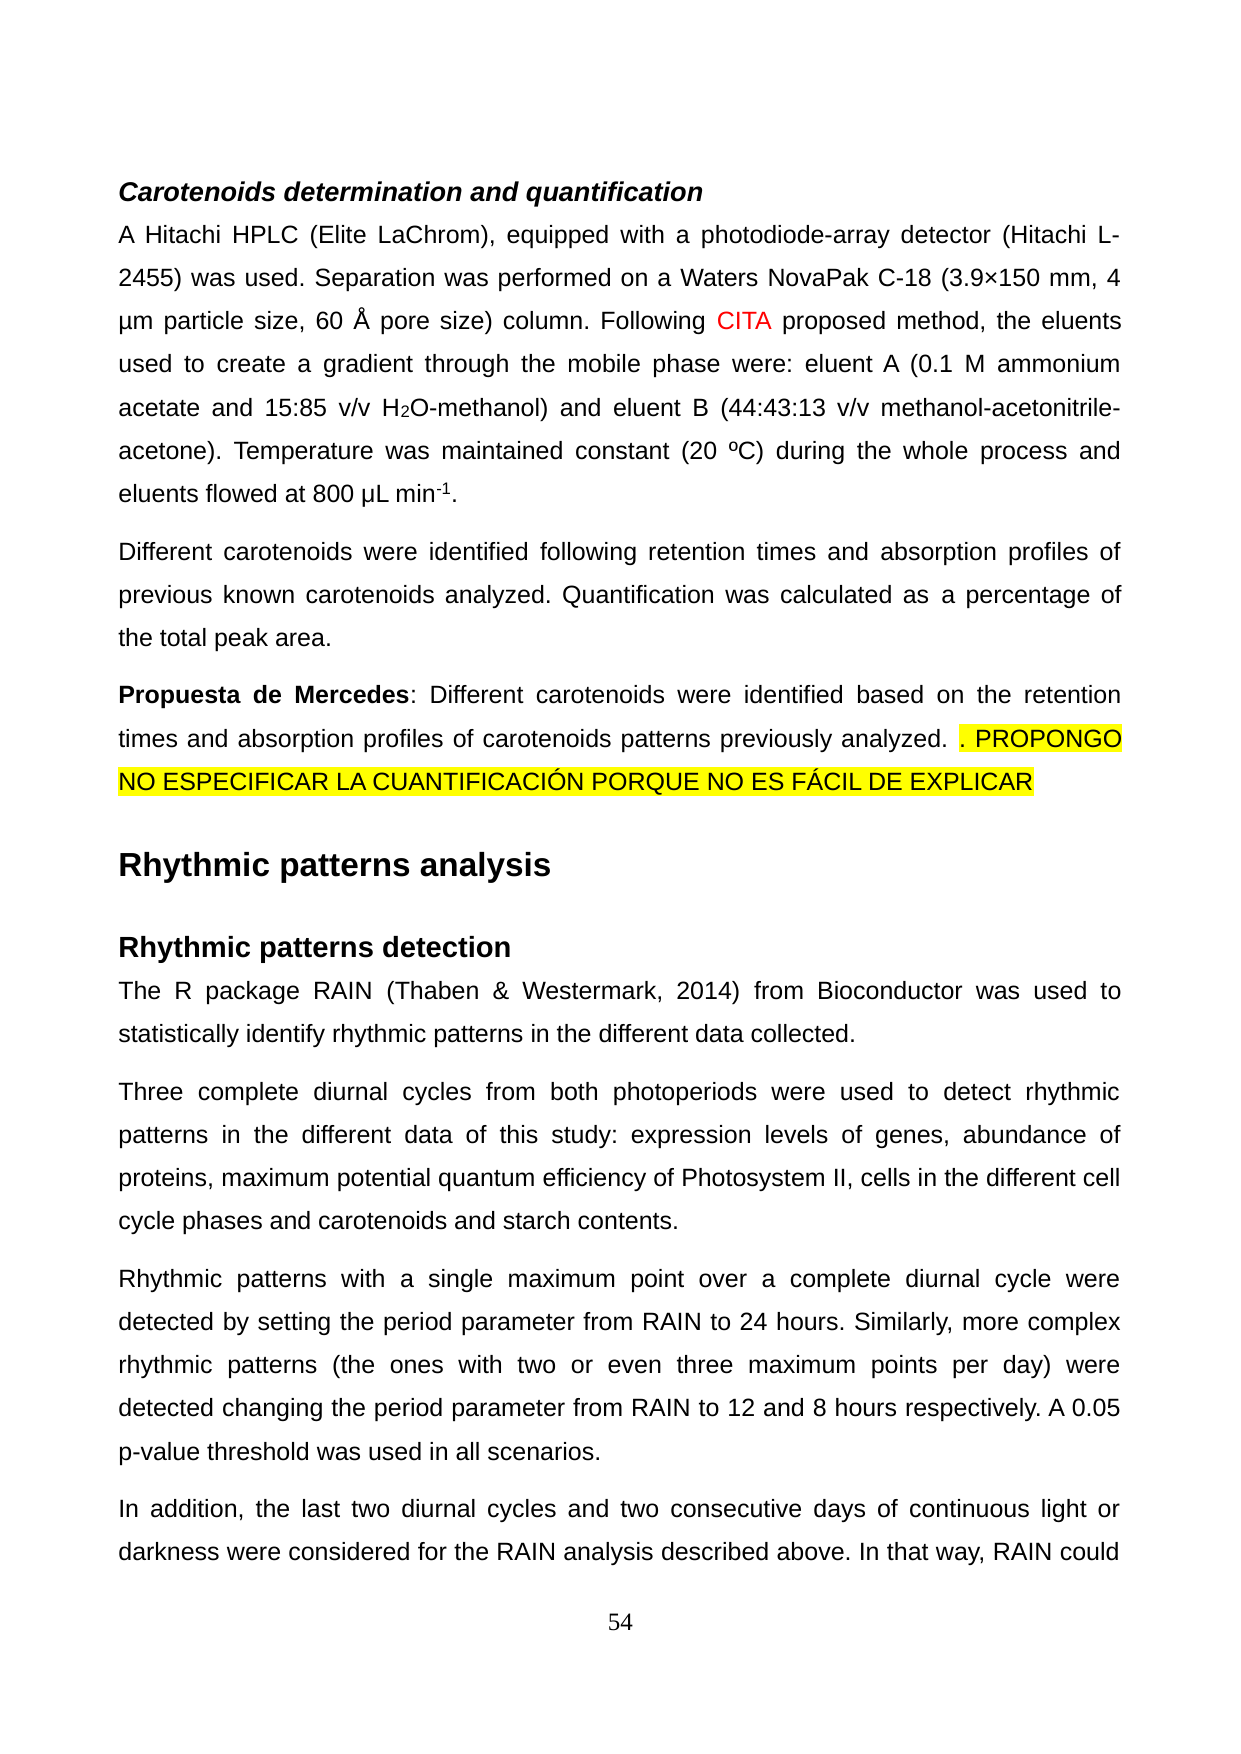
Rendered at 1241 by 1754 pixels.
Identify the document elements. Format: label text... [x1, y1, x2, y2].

text Propuesta de Mercedes: Different carotenoids were identified based on the retention times and absorption profiles of carotenoids patterns previously analyzed. . PROPONGO NO ESPECIFICAR LA CUANTIFICACIÓN PORQUE NO ES FÁCIL DE EXPLICAR [118, 681, 1122, 796]
text A Hitachi HPLC (Elite LaChrom), equipped with a photodiode-array detector (Hitachi L-2455) was used. Separation was performed on a Waters NovaPak C-18 (3.9×150 mm, 4 µm particle size, 60 Å pore size) column. Following CITA proposed method, the eluents used to create a gradient through the mobile phase were: eluent A (0.1 M ammonium acetate and 15:85 v/v H2O-methanol) and eluent B (44:43:13 v/v methanol-acetonitrile-acetone). Temperature was maintained constant (20 ºC) during the whole process and eluents flowed at 800 μL min-1. [118, 220, 1122, 508]
text Different carotenoids were identified following retention times and absorption profiles of previous known carotenoids analyzed. Quantification was calculated as a percentage of the total peak area. [118, 537, 1122, 652]
text Rhythmic patterns with a single maximum point over a complete diurnal cycle were detected by setting the period parameter from RAIN to 24 hours. Similarly, more complex rhythmic patterns (the ones with two or even three maximum points per day) were detected changing the period parameter from RAIN to 12 and 8 hours respectively. A 0.05 p-value threshold was used in all scenarios. [118, 1264, 1122, 1465]
subtitle Rhythmic patterns detection [118, 930, 1122, 963]
text Three complete diurnal cycles from both photoperiods were used to detect rhythmic patterns in the different data of this study: expression levels of genes, abundance of proteins, maximum potential quantum efficiency of Photosystem II, cells in the different cell cycle phases and carotenoids and starch contents. [118, 1077, 1122, 1235]
subtitle Carotenoids determination and quantification [118, 176, 1122, 208]
text The R package RAIN (Thaben & Westermark, 2014)⁠ from Bioconductor was used to statistically identify rhythmic patterns in the different data collected. [118, 976, 1122, 1048]
subtitle Rhythmic patterns analysis [118, 845, 1122, 884]
text In addition, the last two diurnal cycles and two consecutive days of continuous light or darkness were considered for the RAIN analysis described above. In that way, RAIN could [118, 1494, 1122, 1566]
